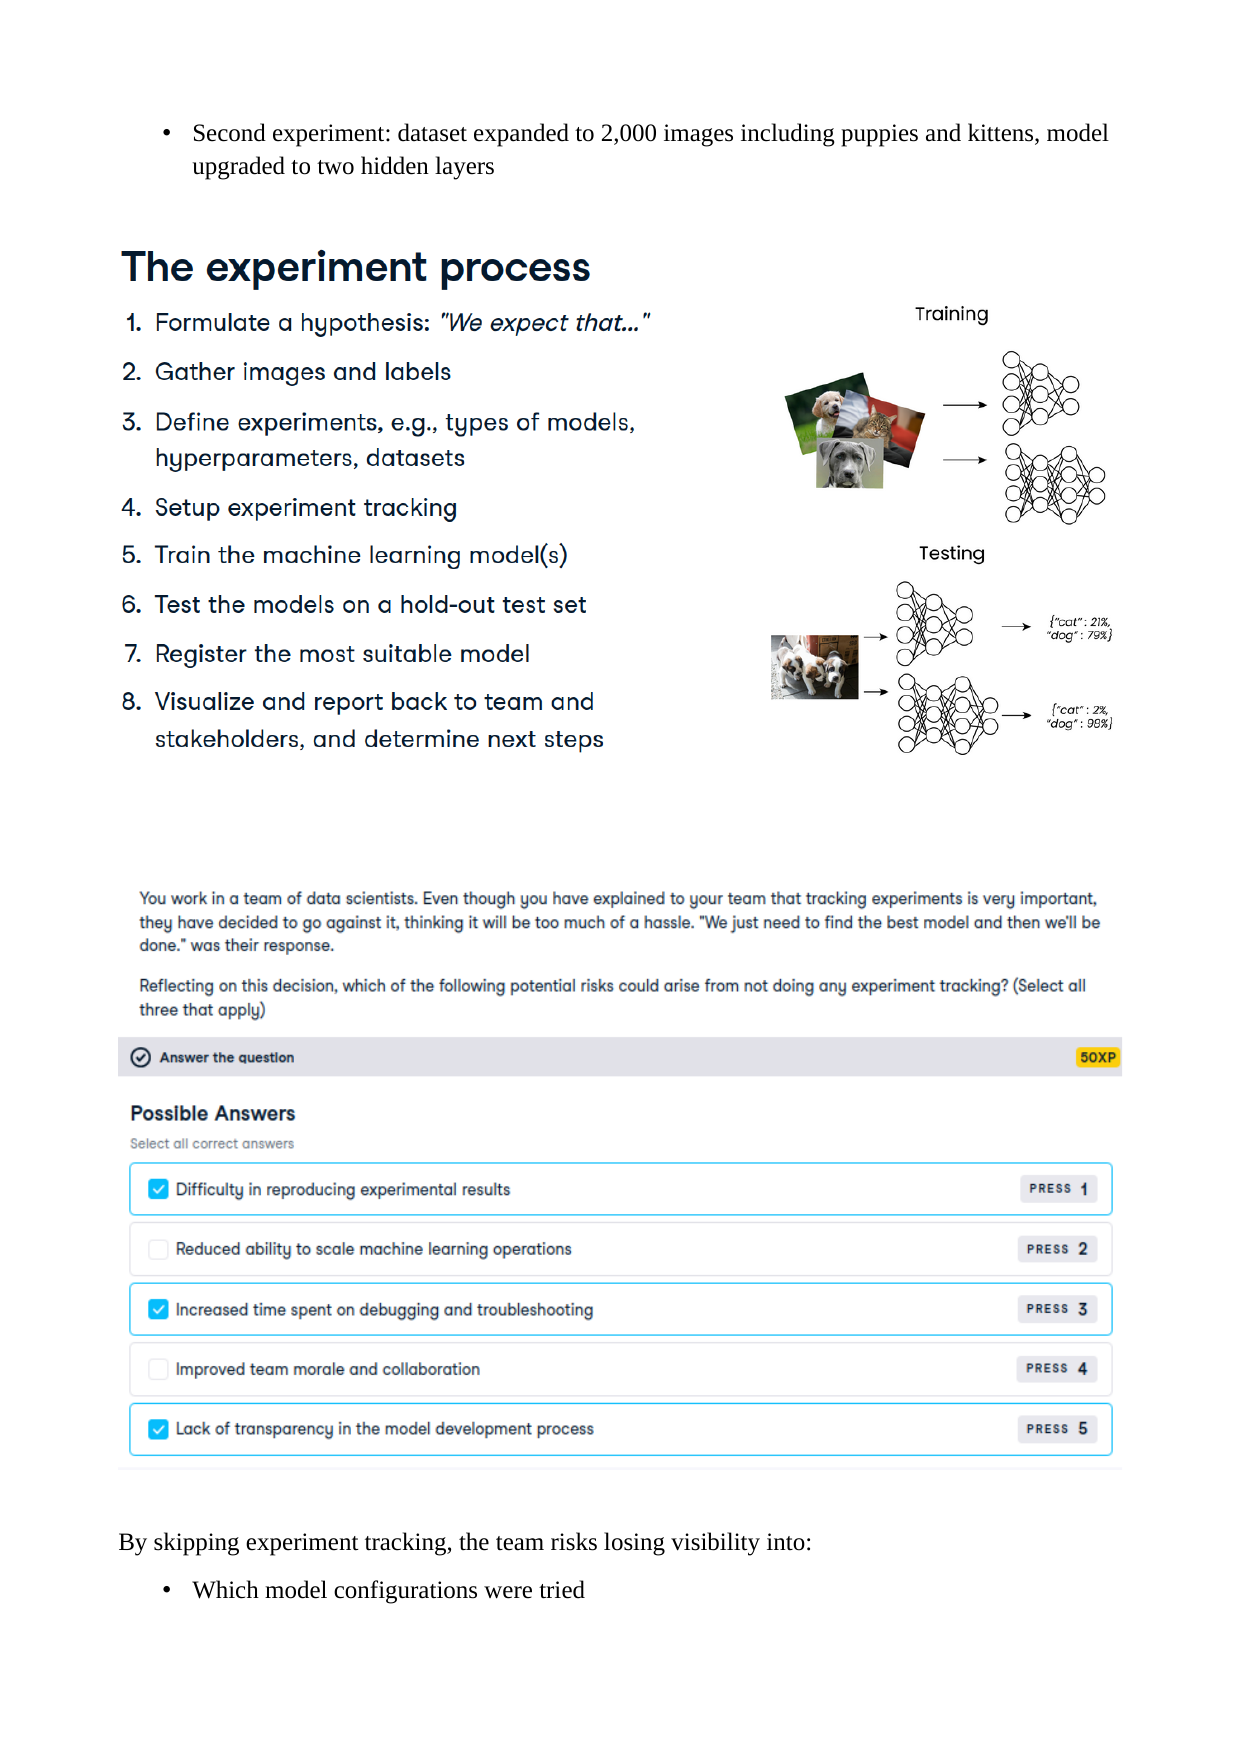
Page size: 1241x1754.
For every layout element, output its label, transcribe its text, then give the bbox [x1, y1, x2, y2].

list Second experiment: dataset expanded to 2,000 images including puppies and kittens, model upgraded to two hidden layers [162, 118, 1122, 180]
picture [118, 879, 1123, 1470]
picture [118, 246, 1123, 770]
text By skipping experiment tracking, the team risks losing visibility into: [118, 1527, 1122, 1556]
list Which model configurations were tried [162, 1575, 1122, 1604]
